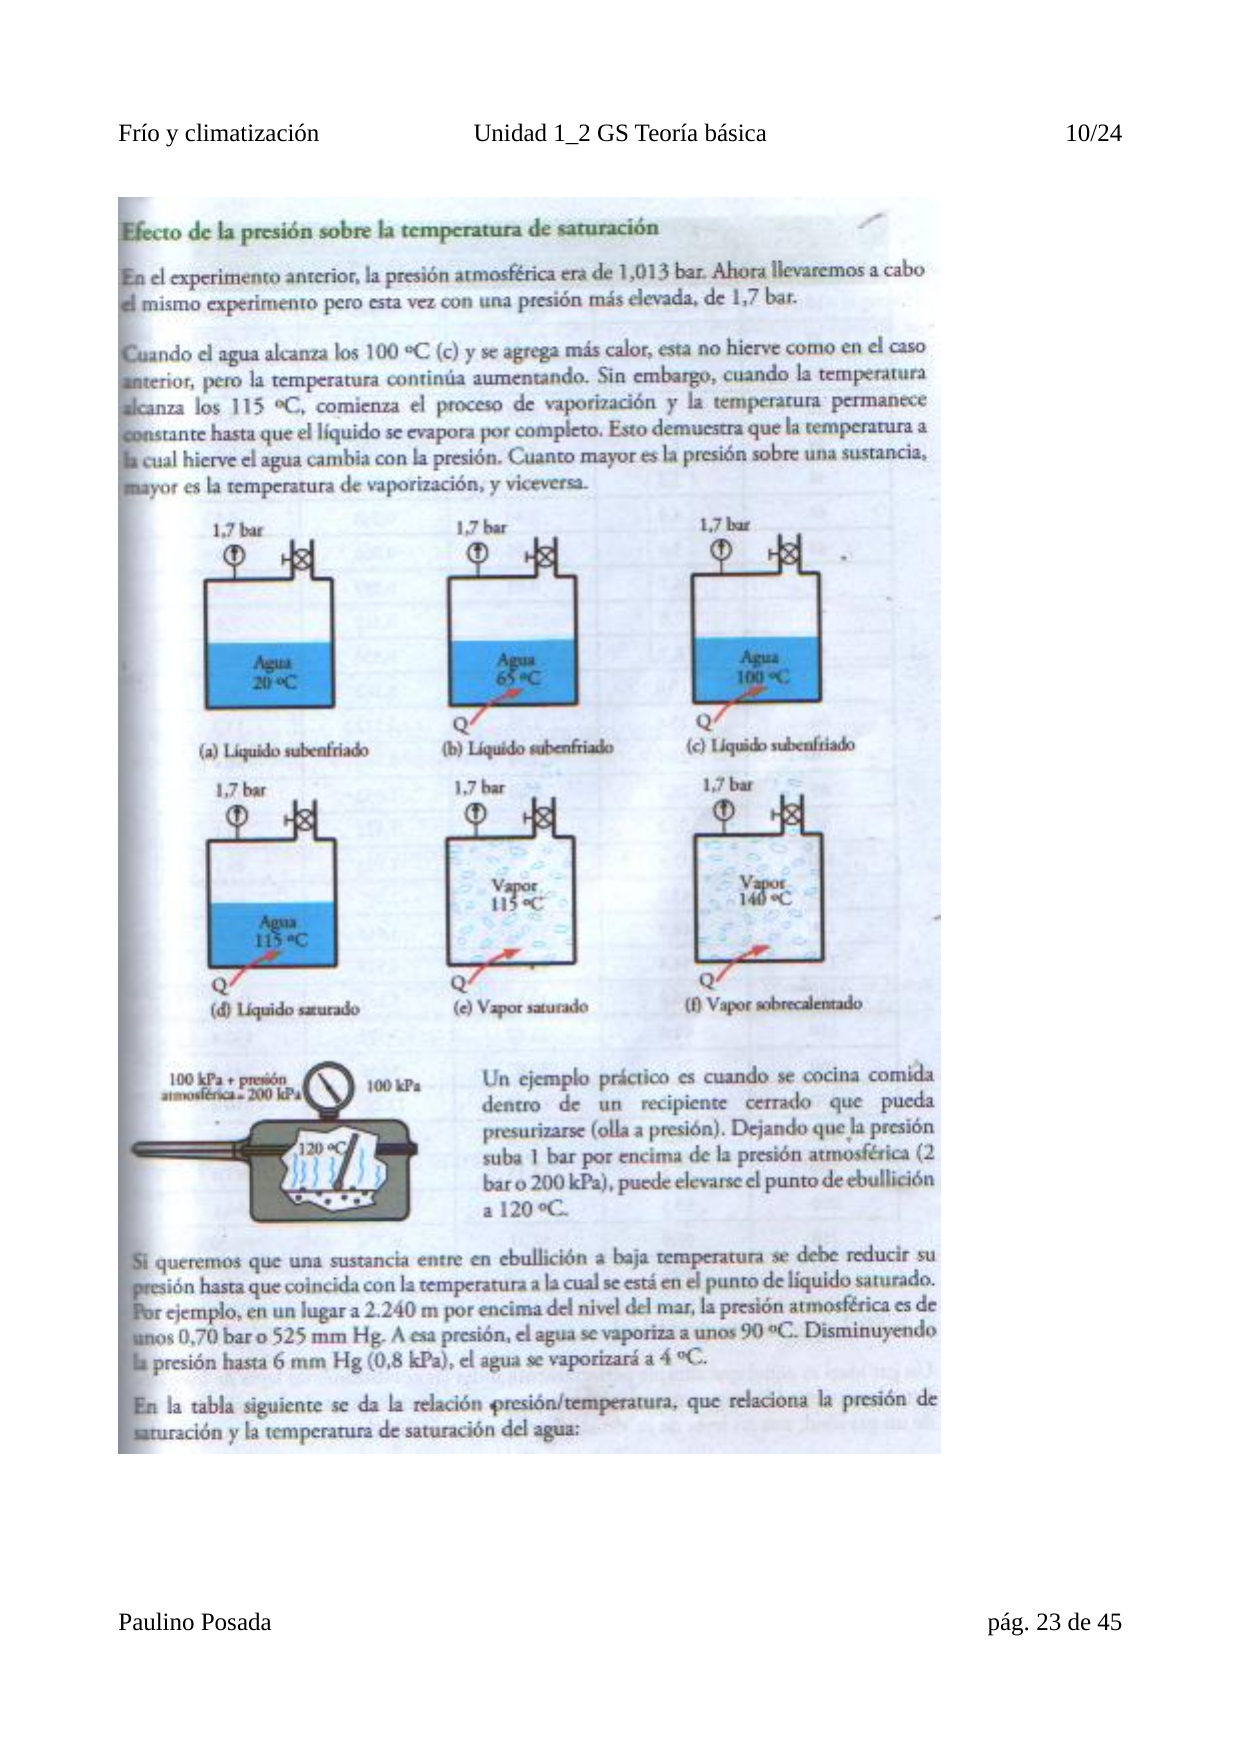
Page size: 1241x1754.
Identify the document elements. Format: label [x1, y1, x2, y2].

picture [118, 197, 941, 1454]
